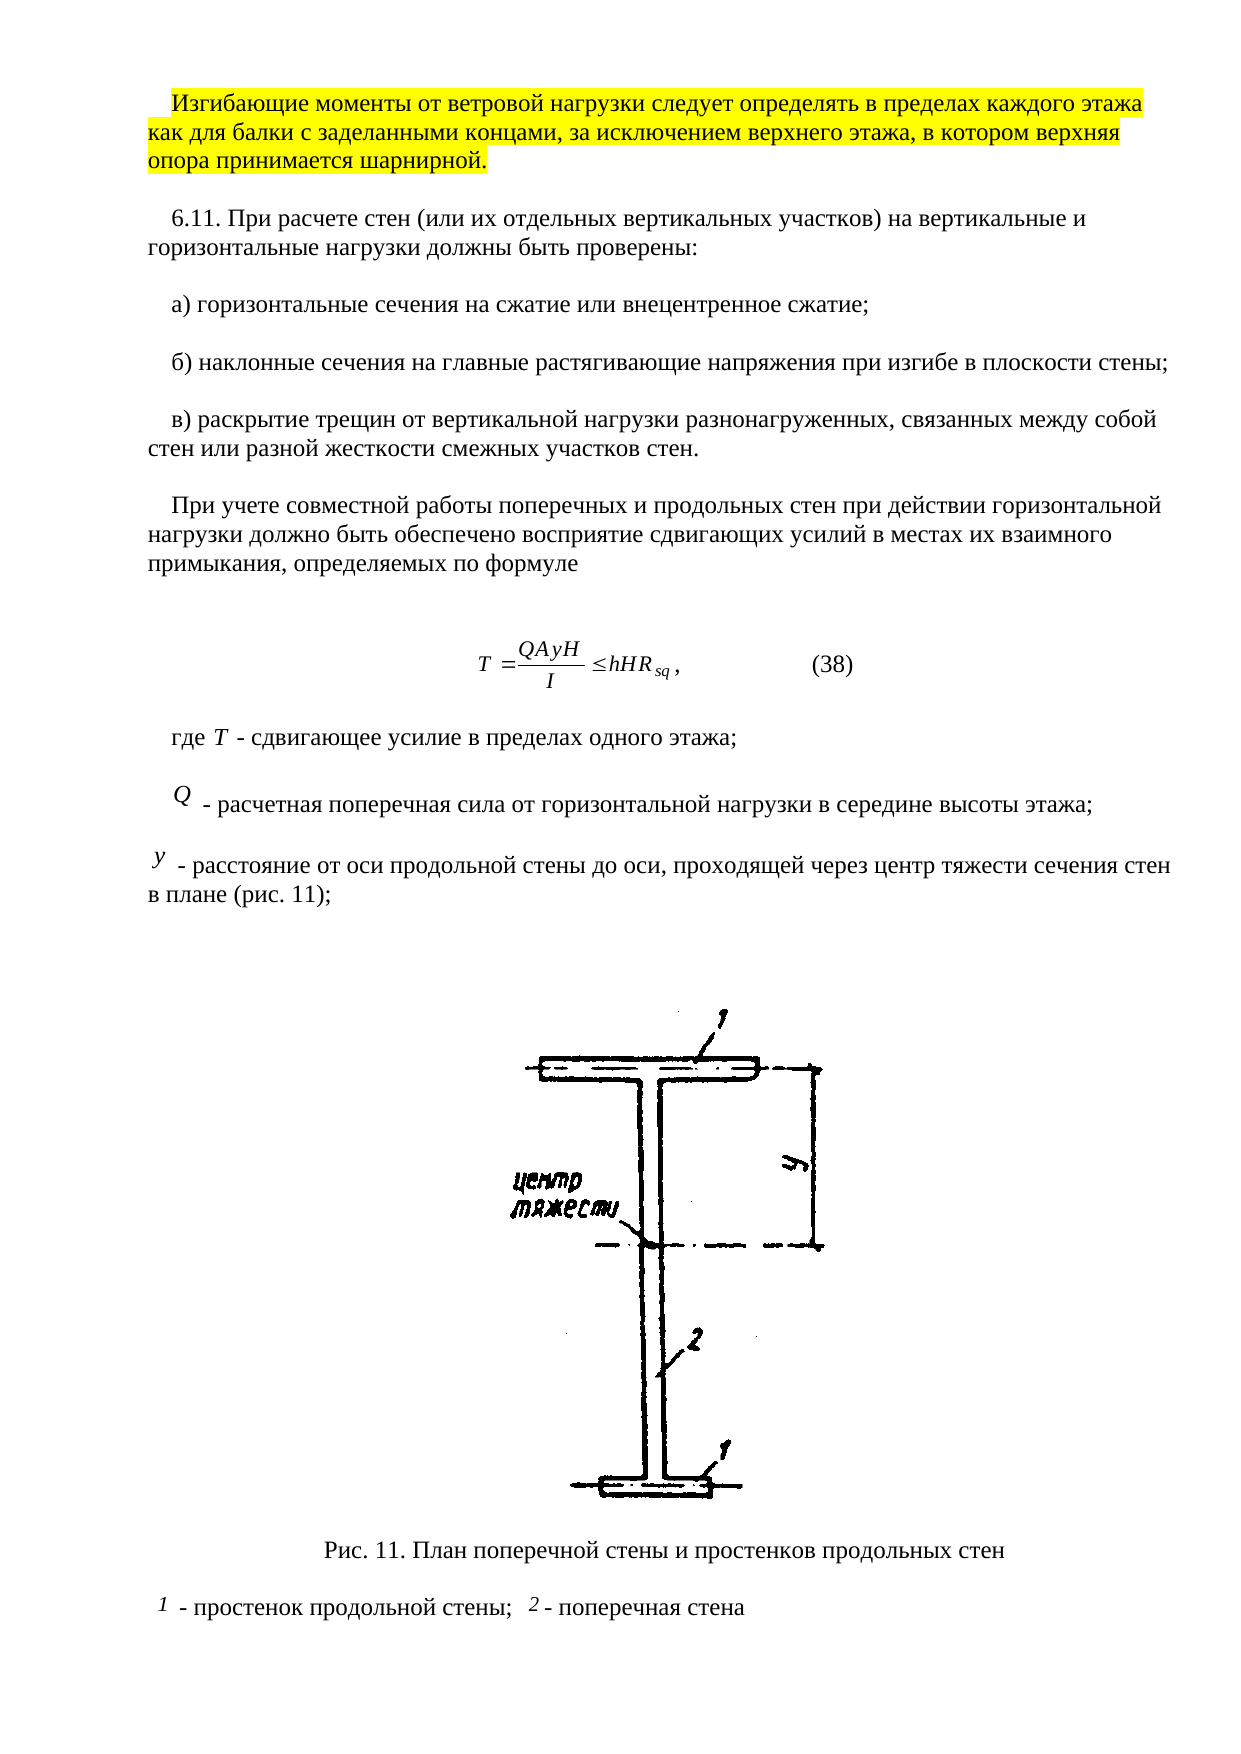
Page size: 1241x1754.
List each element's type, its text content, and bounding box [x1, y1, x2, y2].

text - расчетная поперечная сила от горизонтальной нагрузки в середине высоты этажа; [148, 780, 1181, 818]
text - расстояние от оси продольной стены до оси, проходящей через центр тяжести сечения стен в плане (рис. 11); [148, 847, 1181, 907]
text а) горизонтальные сечения на сжатие или внецентренное сжатие; [148, 289, 1181, 318]
text , (38) [148, 634, 1181, 693]
text 6.11. При расчете стен (или их отдельных вертикальных участков) на вертикальные и горизонтальные нагрузки должны быть проверены: [148, 203, 1181, 260]
text - простенок продольной стены; - поперечная стена [148, 1592, 1181, 1621]
text Рис. 11. План поперечной стены и простенков продольных стен [148, 1535, 1181, 1564]
picture [497, 993, 832, 1506]
text где - сдвигающее усилие в пределах одного этажа; [148, 722, 1181, 751]
text б) наклонные сечения на главные растягивающие напряжения при изгибе в плоскости стены; [148, 347, 1181, 375]
text При учете совместной работы поперечных и продольных стен при действии горизонтальной нагрузки должно быть обеспечено восприятие сдвигающих усилий в местах их взаимного примыкания, определяемых по формуле [148, 490, 1181, 577]
text Изгибающие моменты от ветровой нагрузки следует определять в пределах каждого этажа как для балки с заделанными концами, за исключением верхнего этажа, в котором верхняя опора принимается шарнирной. [148, 88, 1181, 174]
text в) раскрытие трещин от вертикальной нагрузки разнонагруженных, связанных между собой стен или разной жесткости смежных участков стен. [148, 404, 1181, 462]
